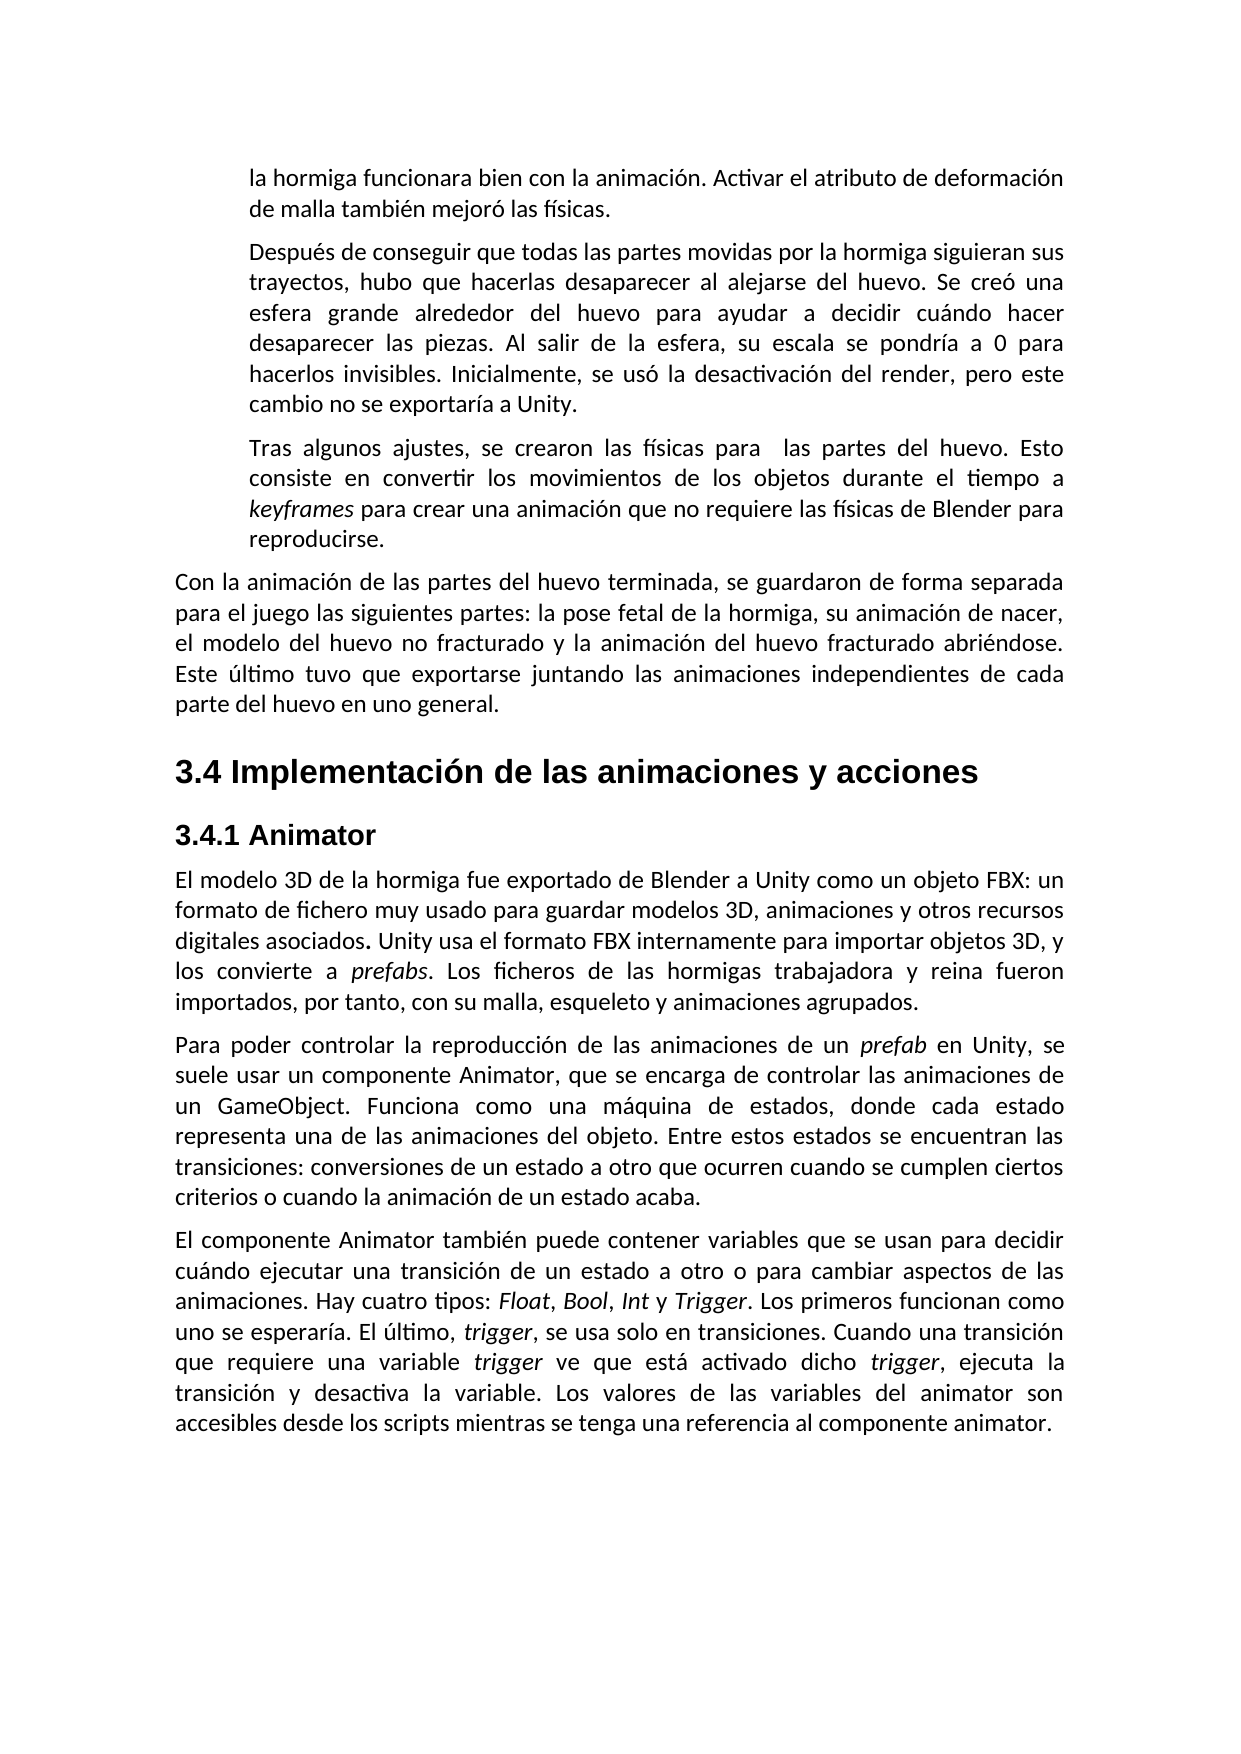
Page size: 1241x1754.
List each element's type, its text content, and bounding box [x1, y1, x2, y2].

subtitle Animator [175, 818, 1065, 851]
text Con la animación de las partes del huevo terminada, se guardaron de forma separada para el juego las siguientes partes: la pose fetal de la hormiga, su animación de nacer, el modelo del huevo no fracturado y la animación del huevo fracturado abriéndose. Este último tuvo que exportarse juntando las animaciones independientes de cada parte del huevo en uno general. [175, 566, 1065, 719]
text El modelo 3D de la hormiga fue exportado de Blender a Unity como un objeto FBX: un formato de fichero muy usado para guardar modelos 3D, animaciones y otros recursos digitales asociados. Unity usa el formato FBX internamente para importar objetos 3D, y los convierte a prefabs. Los ficheros de las hormigas trabajadora y reina fueron importados, por tanto, con su malla, esqueleto y animaciones agrupados. [175, 864, 1065, 1016]
list Después de conseguir que todas las partes movidas por la hormiga siguieran sus trayectos, hubo que hacerlas desaparecer al alejarse del huevo. Se creó una esfera grande alrededor del huevo para ayudar a decidir cuándo hacer desaparecer las piezas. Al salir de la esfera, su escala se pondría a 0 para hacerlos invisibles. Inicialmente, se usó la desactivación del render, pero este cambio no se exportaría a Unity. [219, 236, 1065, 419]
list la hormiga funcionara bien con la animación. Activar el atributo de deformación de malla también mejoró las físicas. [219, 162, 1065, 223]
subtitle Implementación de las animaciones y acciones [175, 752, 1065, 791]
list Tras algunos ajustes, se crearon las físicas para las partes del huevo. Esto consiste en convertir los movimientos de los objetos durante el tiempo a keyframes para crear una animación que no requiere las físicas de Blender para reproducirse. [219, 432, 1065, 554]
text Para poder controlar la reproducción de las animaciones de un prefab en Unity, se suele usar un componente Animator, que se encarga de controlar las animaciones de un GameObject. Funciona como una máquina de estados, donde cada estado representa una de las animaciones del objeto. Entre estos estados se encuentran las transiciones: conversiones de un estado a otro que ocurren cuando se cumplen ciertos criterios o cuando la animación de un estado acaba. [175, 1029, 1065, 1212]
text El componente Animator también puede contener variables que se usan para decidir cuándo ejecutar una transición de un estado a otro o para cambiar aspectos de las animaciones. Hay cuatro tipos: Float, Bool, Int y Trigger. Los primeros funcionan como uno se esperaría. El último, trigger, se usa solo en transiciones. Cuando una transición que requiere una variable trigger ve que está activado dicho trigger, ejecuta la transición y desactiva la variable. Los valores de las variables del animator son accesibles desde los scripts mientras se tenga una referencia al componente animator. [175, 1224, 1065, 1438]
